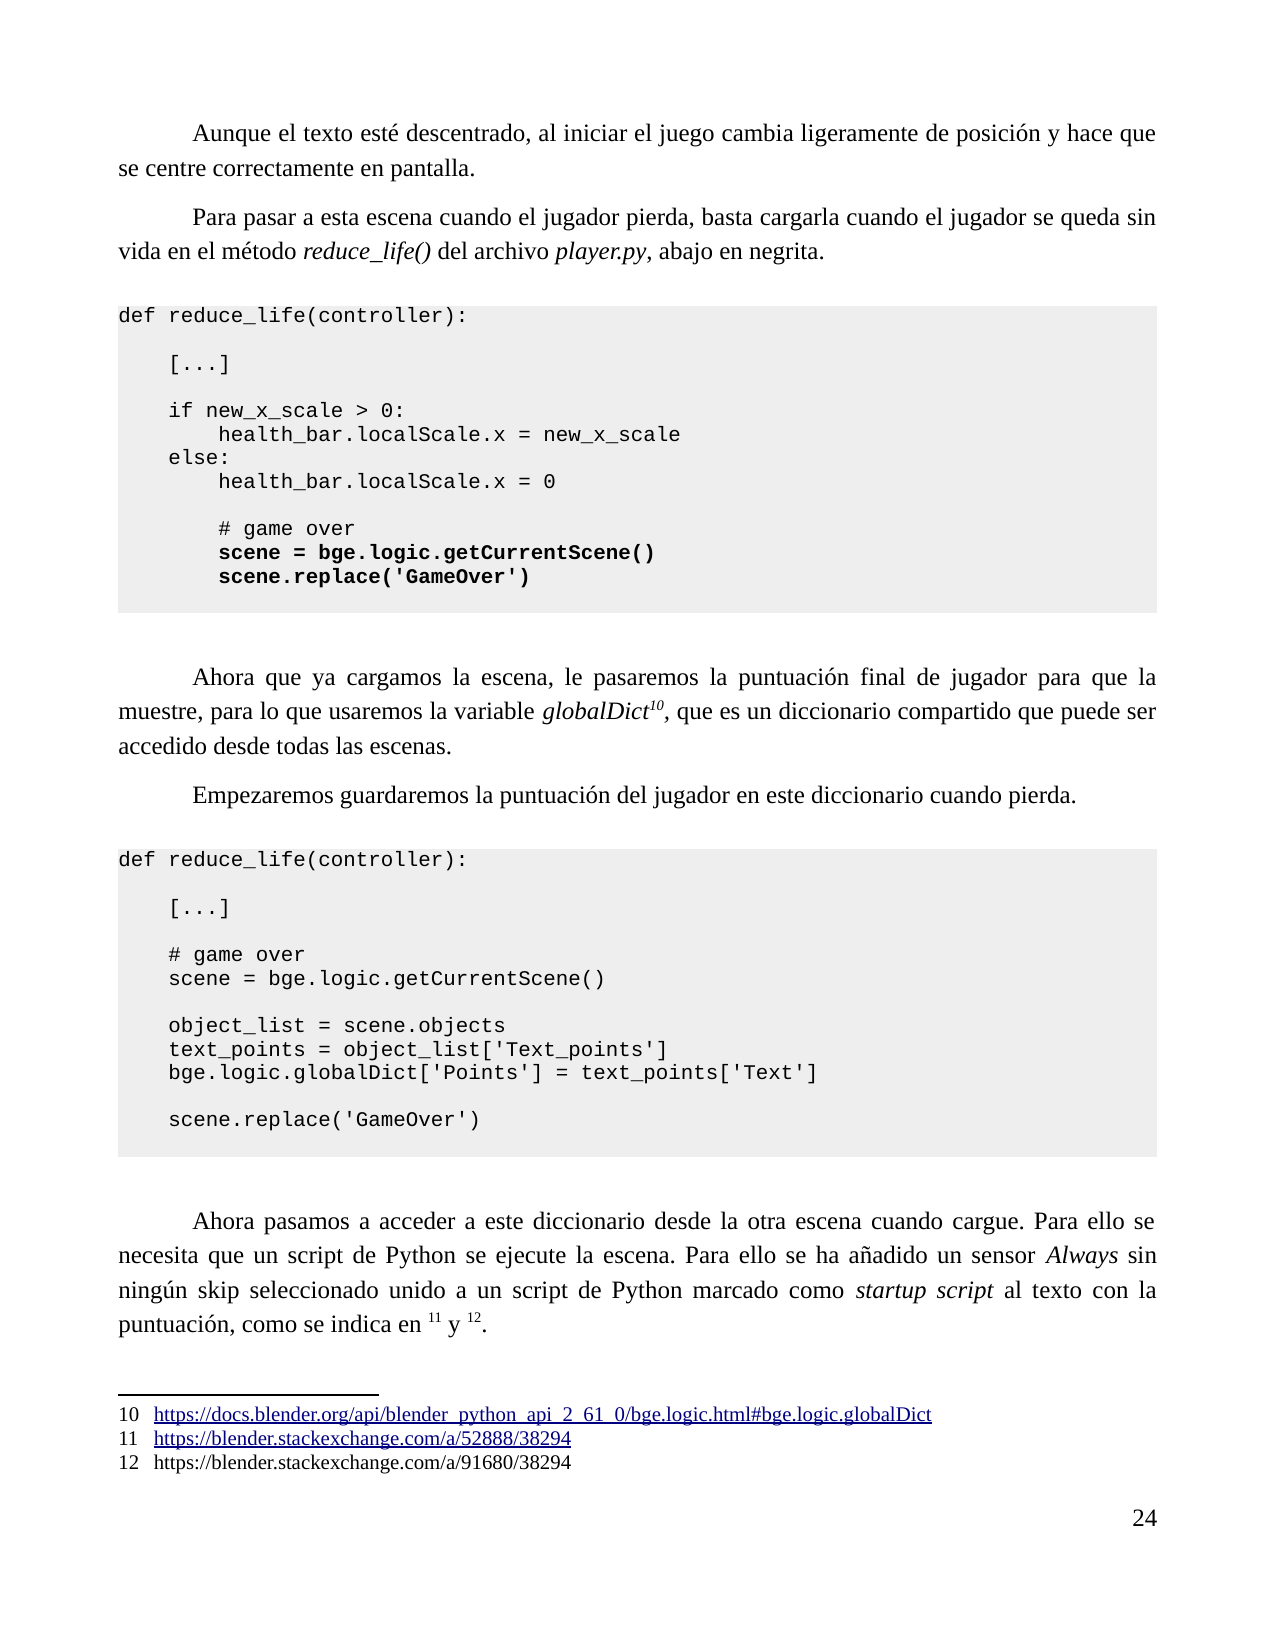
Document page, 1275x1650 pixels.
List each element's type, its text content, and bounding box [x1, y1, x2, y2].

text [...] [118, 897, 1157, 920]
text scene = bge.logic.getCurrentScene() [118, 542, 1157, 566]
text else: [118, 447, 1157, 471]
text [...] [118, 353, 1157, 376]
text scene.replace('GameOver') [118, 566, 1157, 589]
text Para pasar a esta escena cuando el jugador pierda, basta cargarla cuando el jugador se queda sin vida en el método reduce_life() del archivo player.py, abajo en negrita. [118, 202, 1157, 265]
text # game over [118, 518, 1157, 542]
text bge.logic.globalDict['Points'] = text_points['Text'] [118, 1062, 1157, 1086]
text health_bar.localScale.x = 0 [118, 471, 1157, 495]
text object_list = scene.objects [118, 1015, 1157, 1038]
text https://docs.blender.org/api/blender_python_api_2_61_0/bge.logic.html#bge.logic.globalDict [118, 1401, 1157, 1426]
text Aunque el texto esté descentrado, al iniciar el juego cambia ligeramente de posición y hace que se centre correctamente en pantalla. [118, 118, 1157, 181]
text https://blender.stackexchange.com/a/91680/38294 [118, 1449, 1157, 1474]
text Ahora que ya cargamos la escena, le pasaremos la puntuación final de jugador para que la muestre, para lo que usaremos la variable globalDict, que es un diccionario compartido que puede ser accedido desde todas las escenas. [118, 662, 1157, 760]
text health_bar.localScale.x = new_x_scale [118, 424, 1157, 447]
text def reduce_life(controller): [118, 849, 1157, 873]
text text_points = object_list['Text_points'] [118, 1038, 1157, 1062]
text scene.replace('GameOver') [118, 1109, 1157, 1133]
text # game over [118, 944, 1157, 968]
text Empezaremos guardaremos la puntuación del jugador en este diccionario cuando pierda. [118, 780, 1157, 809]
text Ahora pasamos a acceder a este diccionario desde la otra escena cuando cargue. Para ello se necesita que un script de Python se ejecute la escena. Para ello se ha añadido un sensor Always sin ningún skip seleccionado unido a un script de Python marcado como startup script al texto con la puntuación, como se indica en y . [118, 1206, 1157, 1338]
text def reduce_life(controller): [118, 306, 1157, 329]
text https://blender.stackexchange.com/a/52888/38294 [118, 1426, 1157, 1449]
text if new_x_scale > 0: [118, 400, 1157, 424]
text scene = bge.logic.getCurrentScene() [118, 968, 1157, 991]
